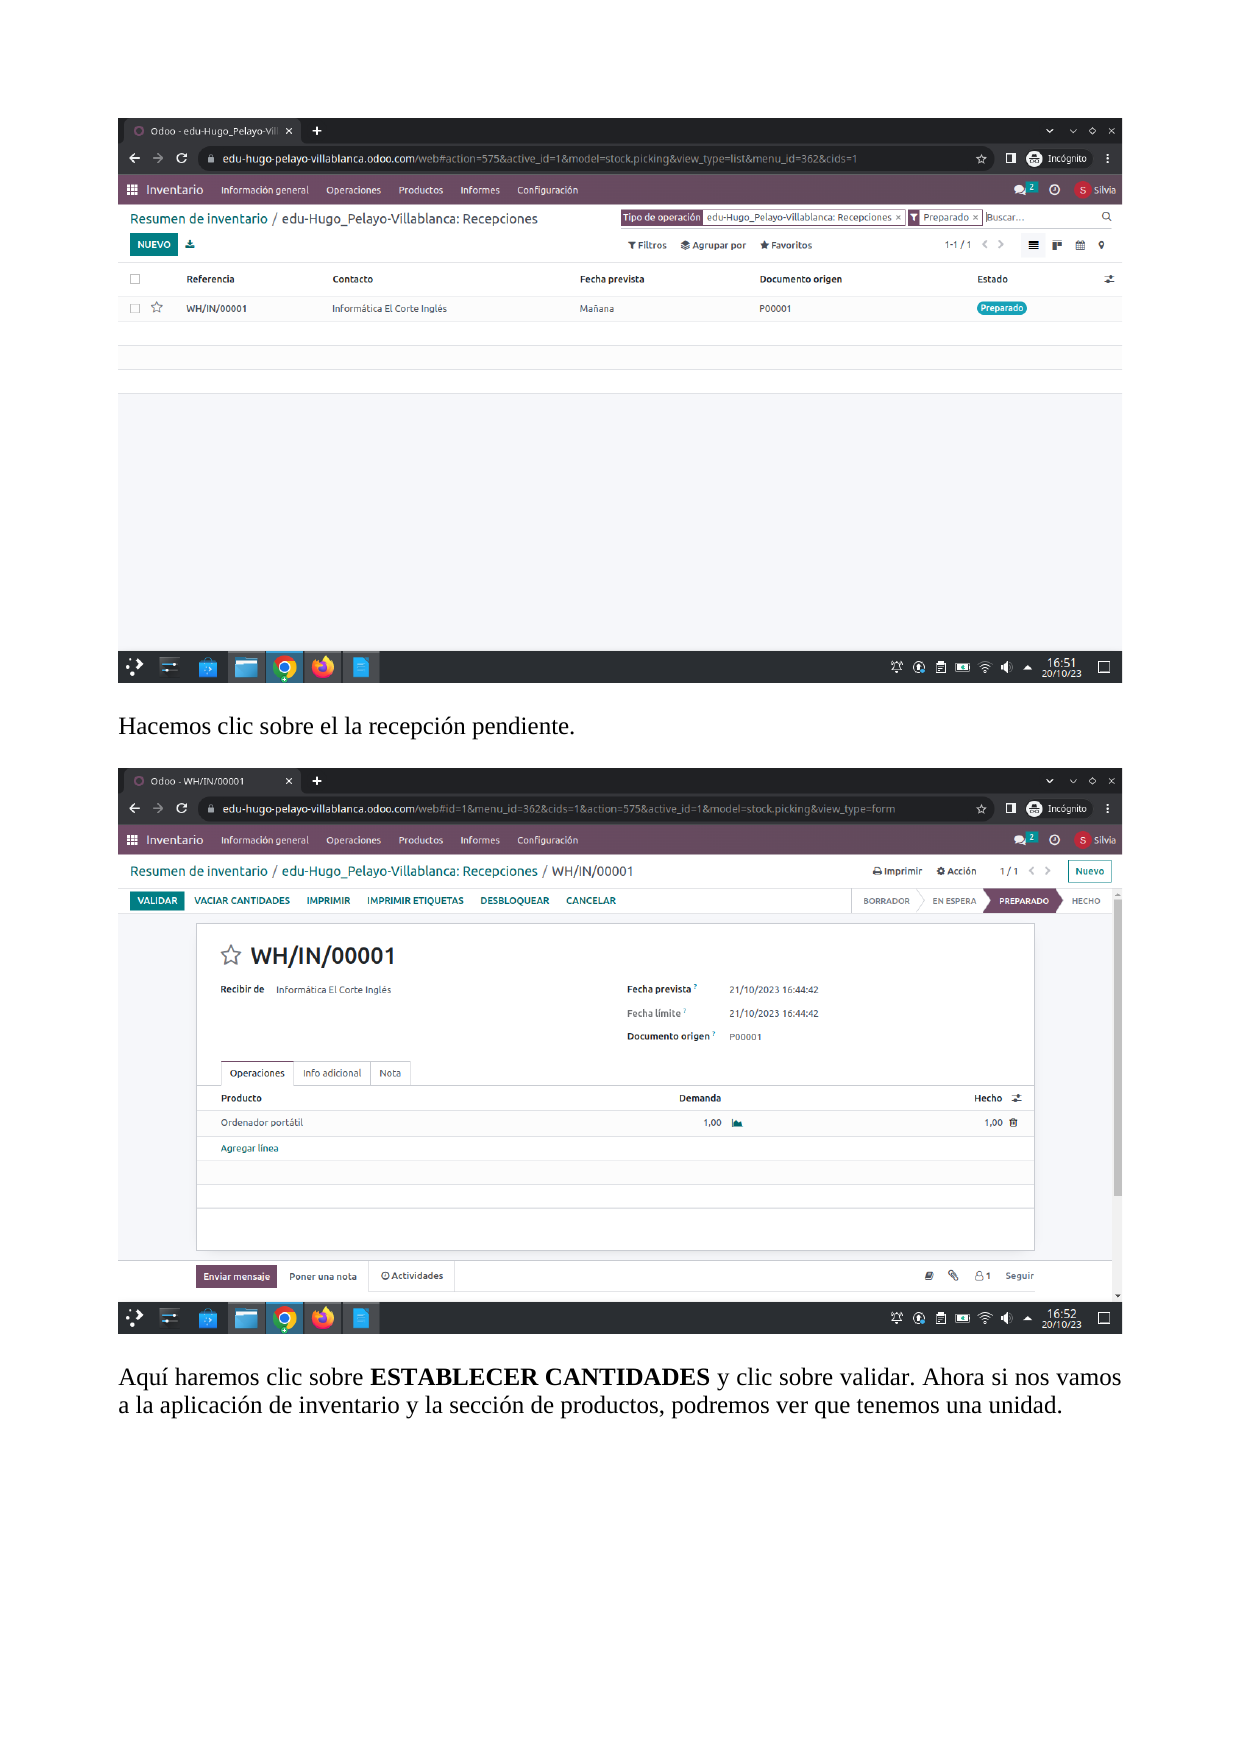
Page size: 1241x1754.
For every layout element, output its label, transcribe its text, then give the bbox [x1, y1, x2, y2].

picture [118, 118, 1123, 683]
picture [118, 768, 1123, 1334]
text Aquí haremos clic sobre ESTABLECER CANTIDADES y clic sobre validar. Ahora si nos vamos a la aplicación de inventario y la sección de productos, podremos ver que tenemos una unidad. [118, 1362, 1122, 1419]
text Hacemos clic sobre el la recepción pendiente. [118, 711, 1122, 740]
